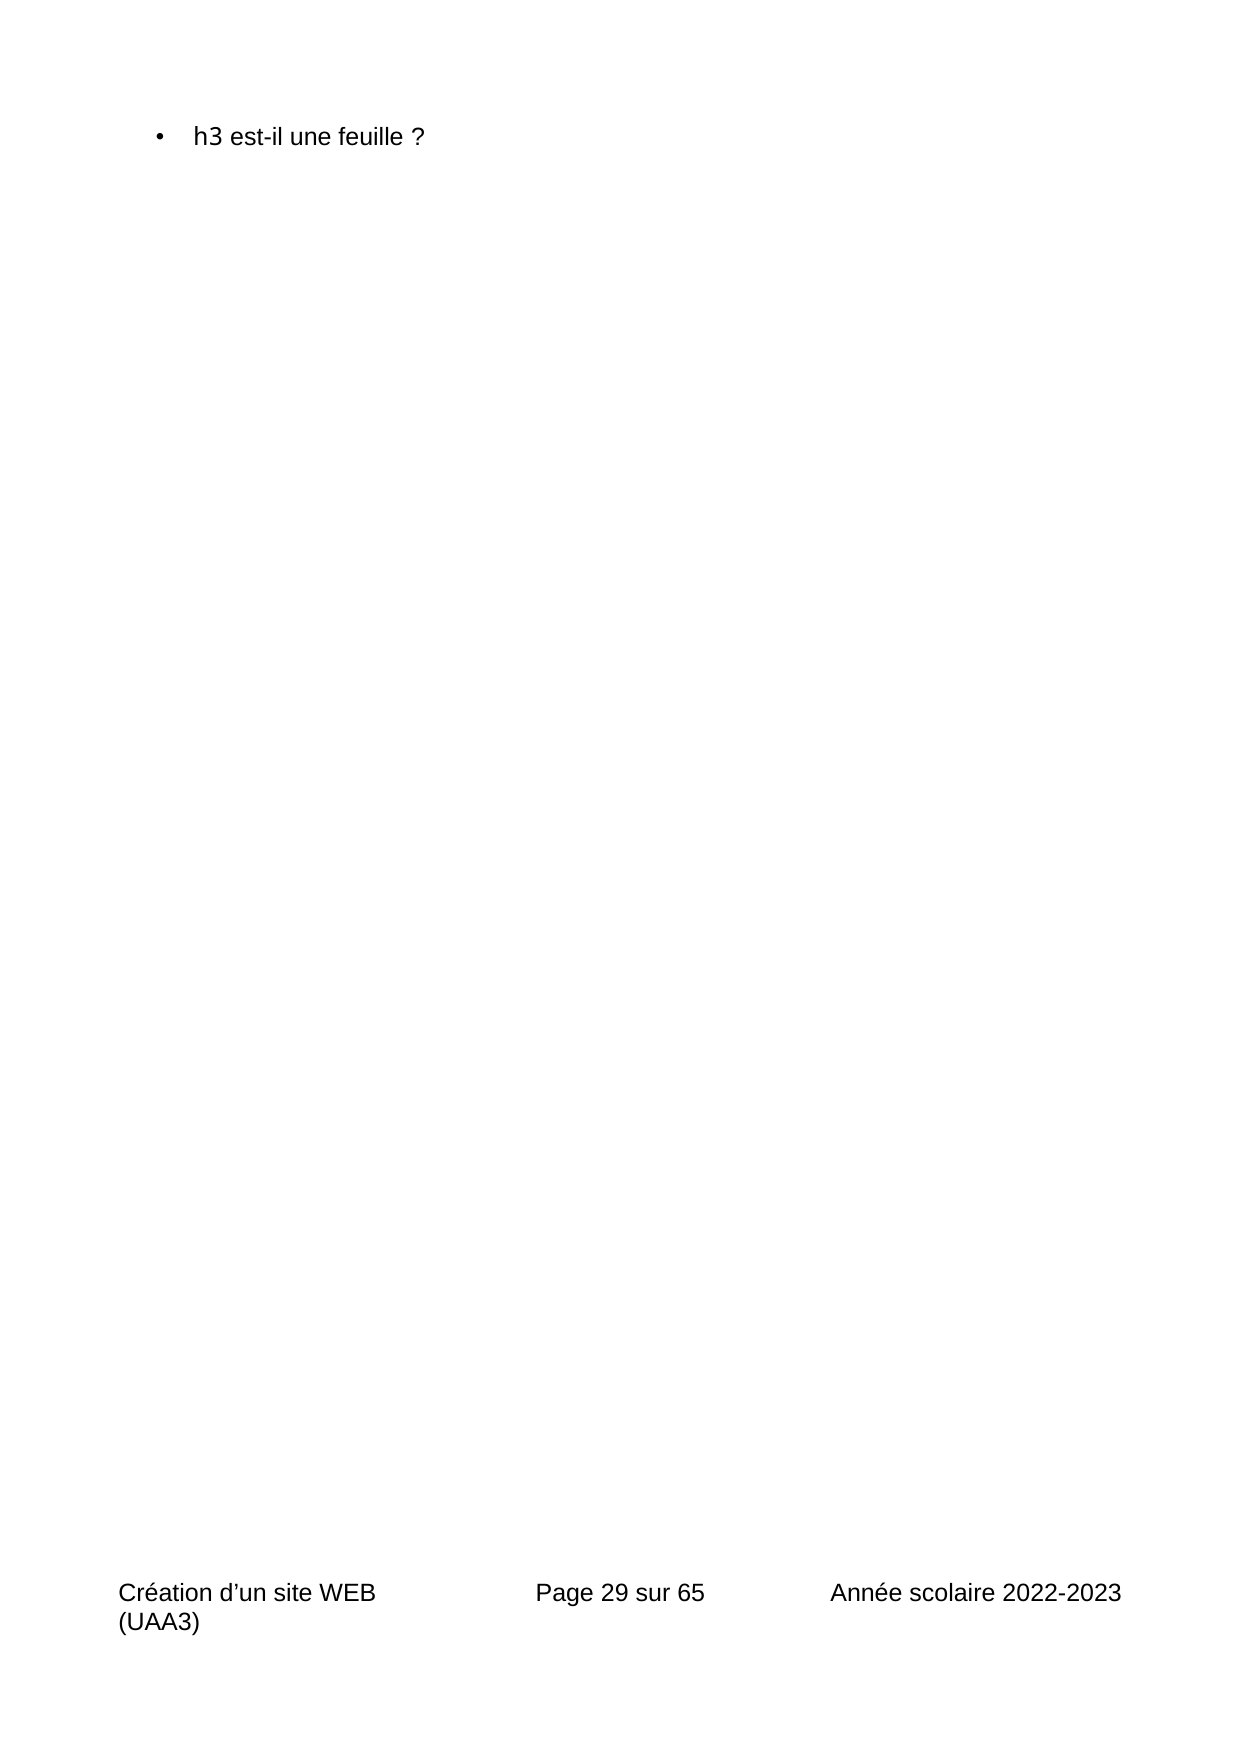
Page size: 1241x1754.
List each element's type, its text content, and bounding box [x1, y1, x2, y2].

list h3 est-il une feuille ? [156, 118, 1122, 152]
